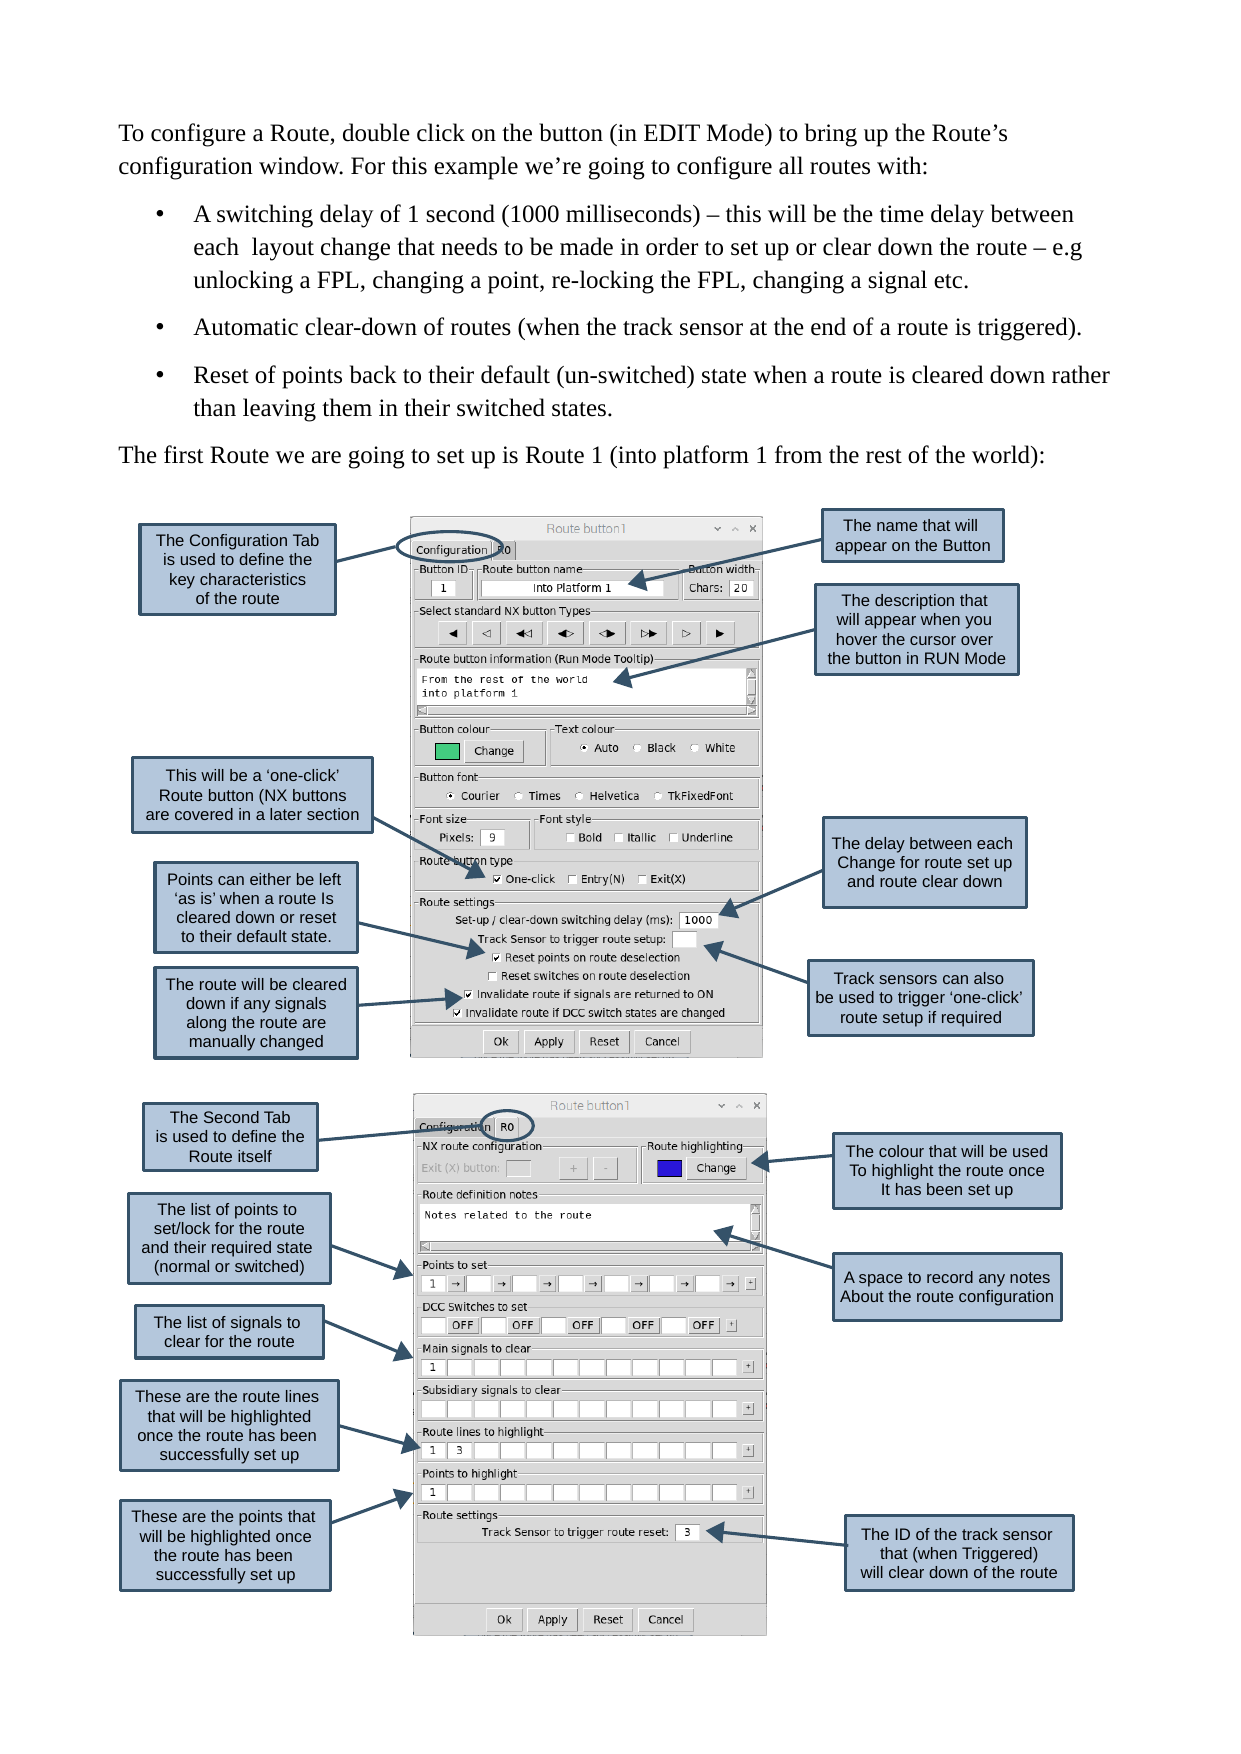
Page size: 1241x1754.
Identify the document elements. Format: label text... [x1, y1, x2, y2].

text To configure a Route, double click on the button (in EDIT Mode) to bring up the Route’s configuration window. For this example we’re going to configure all routes with: [118, 118, 1122, 180]
list Reset of points back to their default (un-switched) state when a route is cleared down rather than leaving them in their switched states. [156, 360, 1122, 422]
picture [413, 1093, 767, 1636]
picture [410, 516, 763, 1058]
text The first Route we are going to set up is Route 1 (into platform 1 from the rest of the world): [118, 441, 1122, 469]
list A switching delay of 1 second (1000 milliseconds) – this will be the time delay between each layout change that needs to be made in order to set up or clear down the route – e.g unlocking a FPL, changing a point, re-locking the FPL, changing a signal etc. [156, 199, 1122, 293]
picture [410, 534, 500, 560]
list Automatic clear-down of routes (when the track sensor at the end of a route is triggered). [156, 312, 1122, 341]
picture [483, 1113, 531, 1139]
